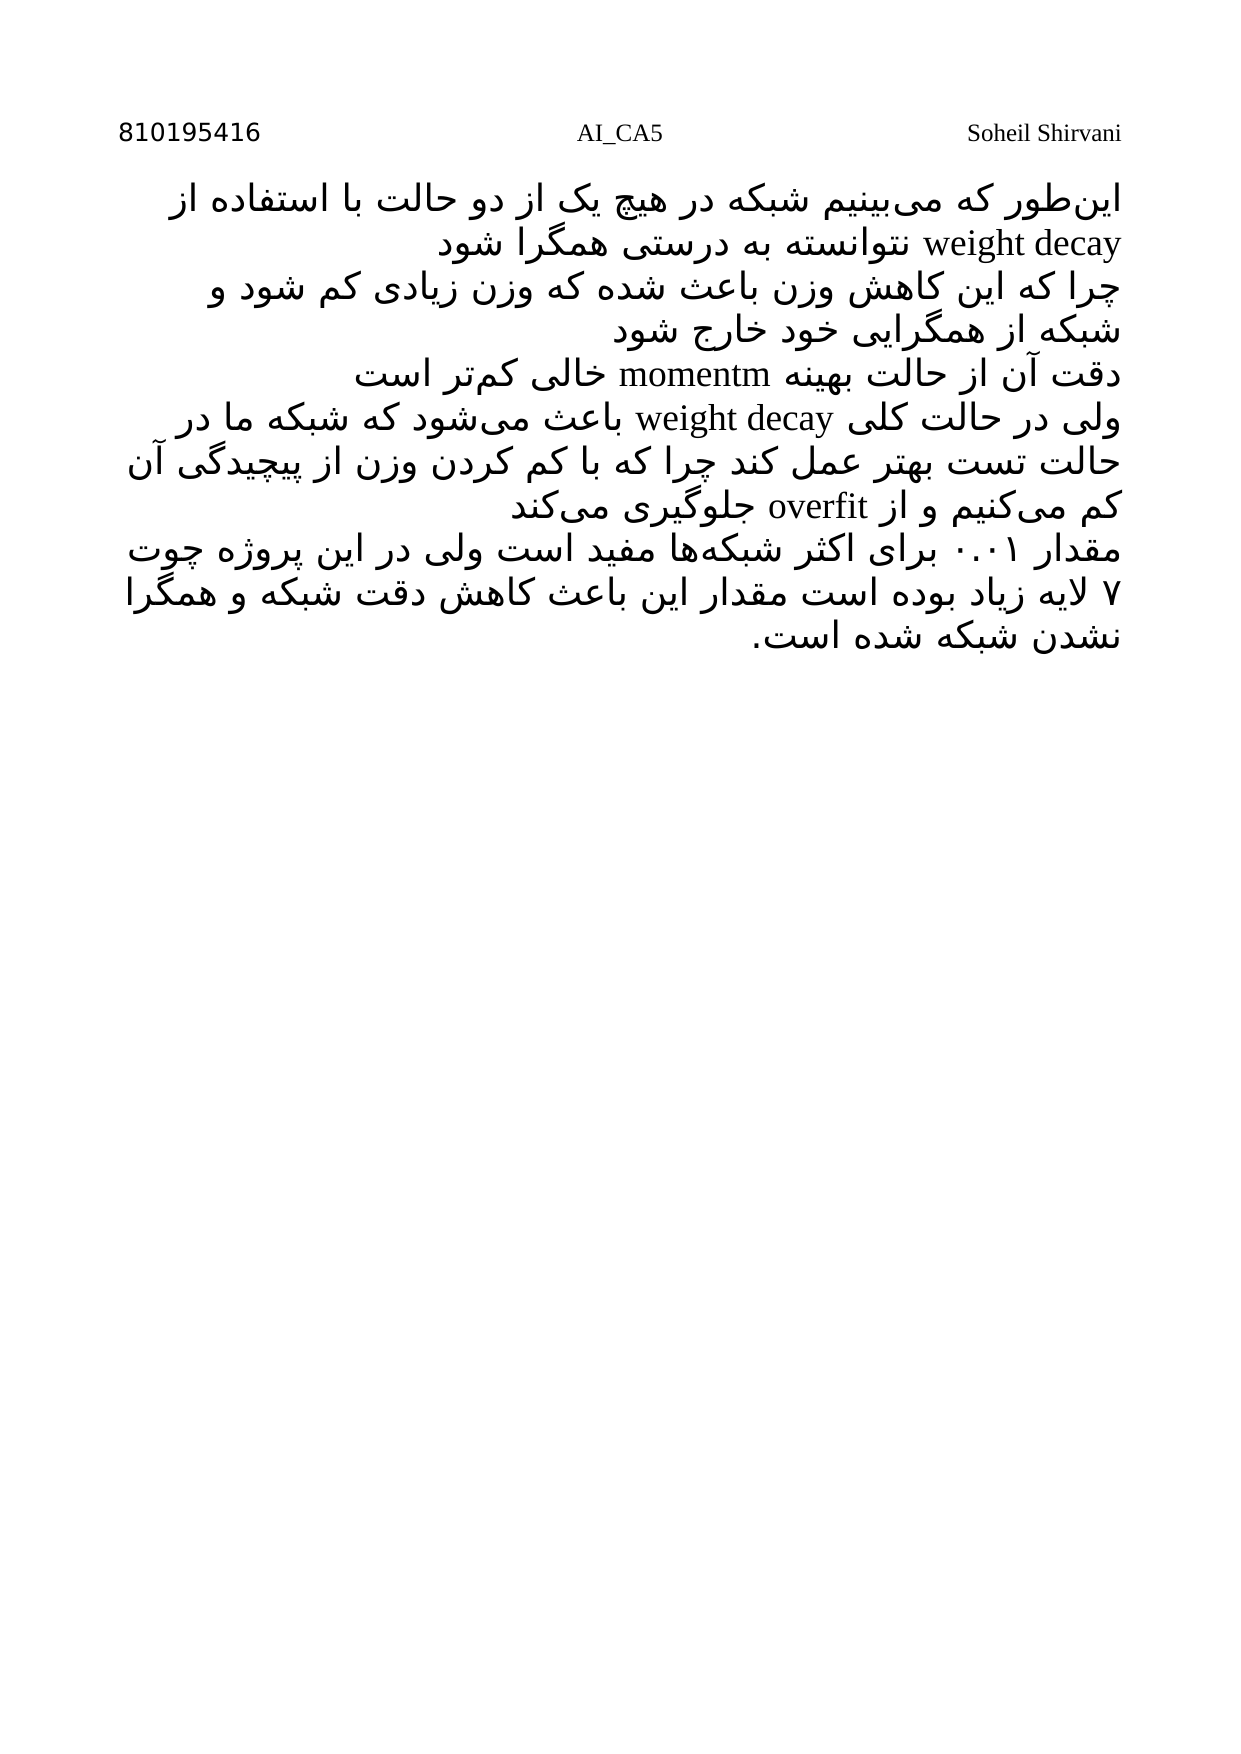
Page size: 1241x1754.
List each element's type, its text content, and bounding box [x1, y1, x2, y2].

text چرا که این کاهش وزن باعث شده که وزن زیادی کم شود و شبکه از همگرایی خود خارج شود [118, 264, 1122, 352]
text دقت آن از حالت بهینه momentm خالی کم‌تر است [118, 352, 1122, 396]
text مقدار ۰.۰۱ برای اکثر شبکه‌ها مفید است ولی در این پروژه چوت ۷ لایه زیاد بوده است مقدار این باعث کاهش دقت شبکه و همگرا نشدن شبکه شده است. [118, 527, 1122, 658]
text این‌طور که می‌بینیم شبکه در هیچ یک از دو حالت با استفاده از weight decay نتوانسته به درستی همگرا شود [118, 177, 1122, 264]
text ولی در حالت کلی weight decay باعث می‌شود که شبکه ما در حالت تست بهتر عمل کند چرا که با کم کردن وزن از پیچیدگی آن کم می‌کنیم و از overfit جلوگیری می‌کند [118, 396, 1122, 527]
